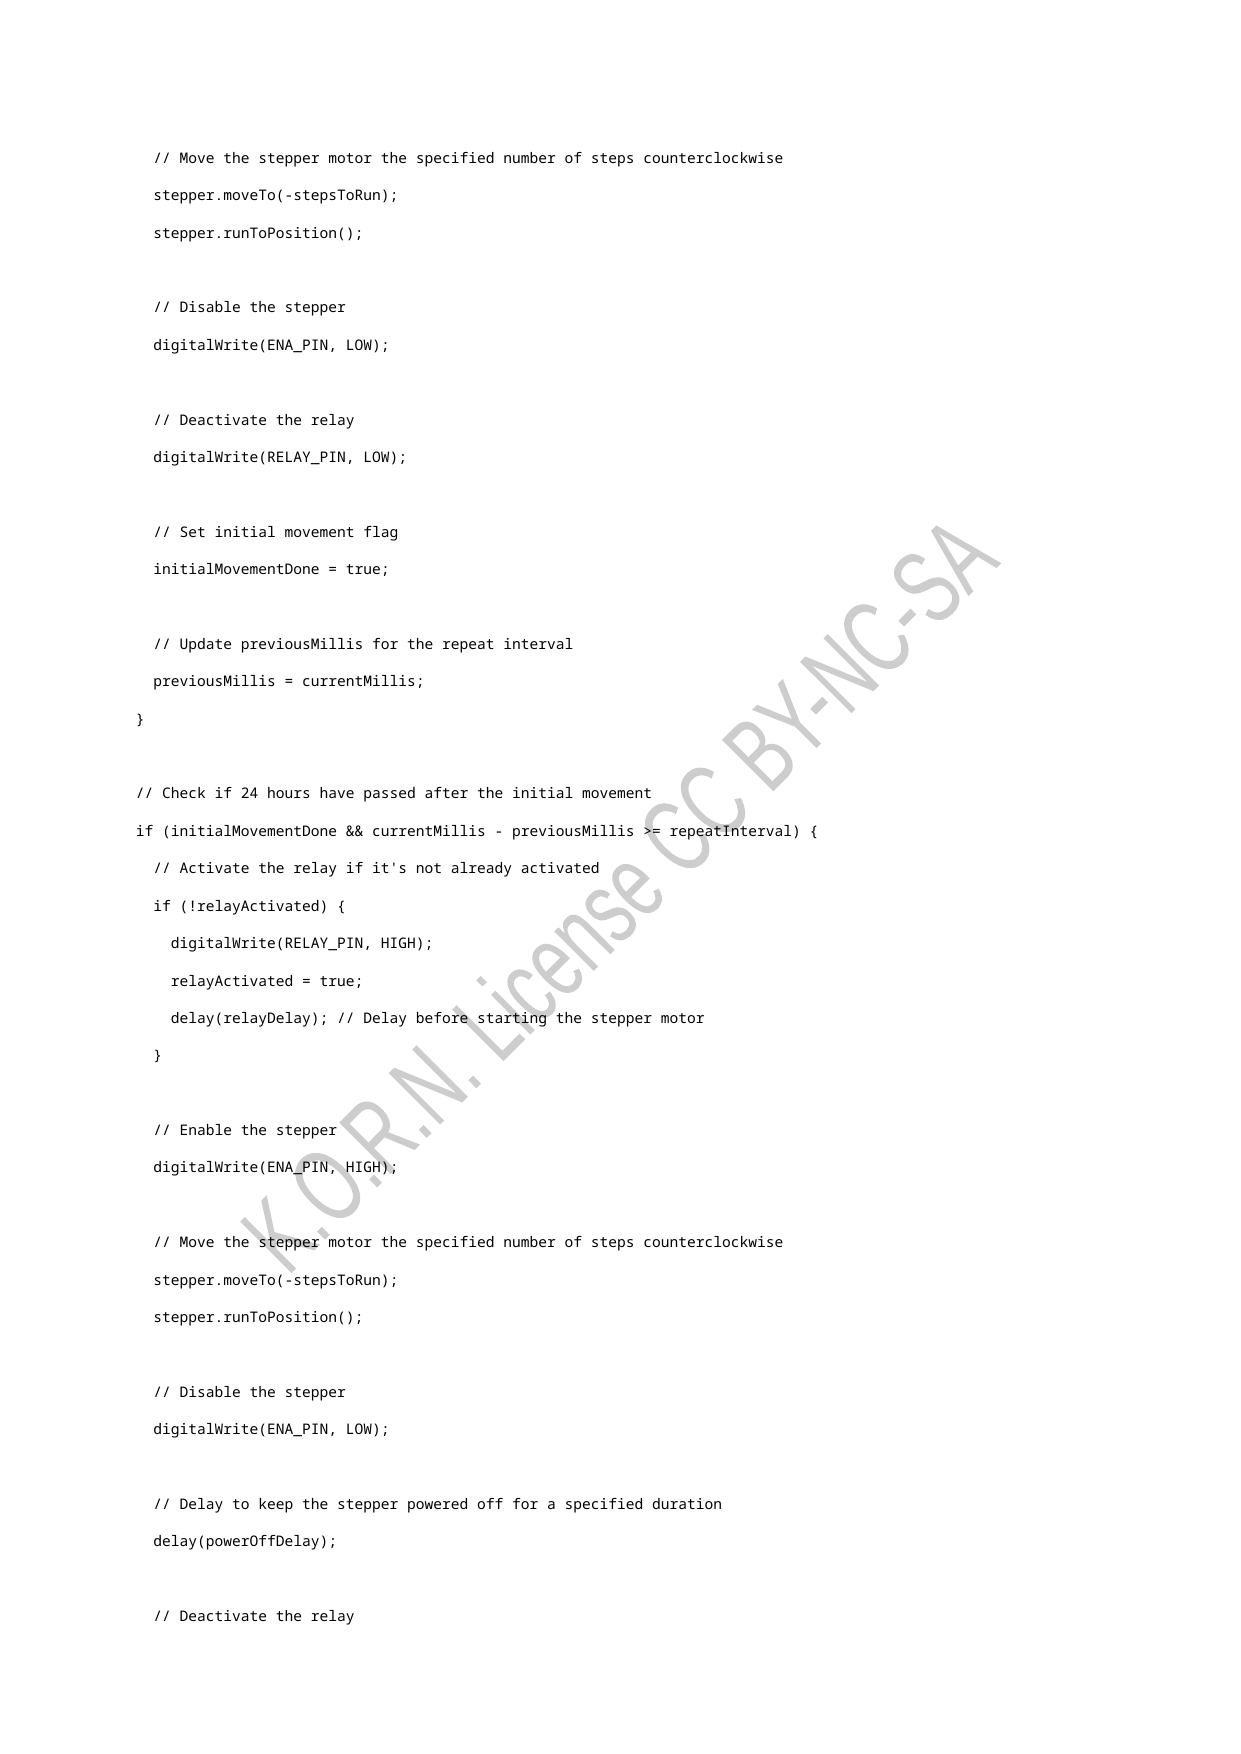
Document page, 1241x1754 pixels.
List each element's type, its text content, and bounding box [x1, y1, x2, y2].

text delay(relayDelay); // Delay before starting the stepper motor [514, 1008, 1122, 1028]
text [389, 1120, 1122, 1140]
text [963, 559, 1122, 579]
text [418, 1045, 1122, 1065]
text digitalWrite(ENA_PIN, HIGH); [332, 1157, 1122, 1177]
text digitalWrite(ENA_PIN, LOW); [118, 334, 1122, 354]
text previousMillis = currentMillis; [118, 671, 828, 691]
text [569, 933, 608, 953]
text // Move the stepper motor the specified number of steps counterclockwise [118, 1232, 269, 1252]
text // Move the stepper motor the specified number of steps counterclockwise [277, 1232, 1122, 1252]
text [902, 559, 958, 579]
text digitalWrite(ENA_PIN, HIGH); [118, 1157, 302, 1177]
text digitalWrite(RELAY_PIN, HIGH); [118, 933, 574, 953]
text initialMovementDone = true; [118, 559, 900, 579]
text [905, 634, 1122, 654]
text if (!relayActivated) { [118, 896, 590, 915]
text if (initialMovementDone && currentMillis - previousMillis >= repeatInterval) { [653, 821, 1122, 841]
text // Delay to keep the stepper powered off for a specified duration [118, 1494, 1122, 1514]
text digitalWrite(RELAY_PIN, LOW); [118, 447, 1122, 467]
text stepper.runToPosition(); [118, 222, 1122, 242]
text [795, 708, 1122, 728]
text stepper.moveTo(-stepsToRun); [118, 1269, 1122, 1289]
text [351, 1120, 382, 1140]
text delay(relayDelay); // Delay before starting the stepper motor [461, 1008, 522, 1028]
text [593, 896, 1122, 915]
text relayActivated = true; [118, 970, 514, 990]
text // Move the stepper motor the specified number of steps counterclockwise [118, 148, 1122, 167]
text [599, 933, 1122, 953]
text } [118, 708, 795, 728]
text [578, 970, 1122, 990]
text // Disable the stepper [118, 297, 1122, 317]
text delay(relayDelay); // Delay before starting the stepper motor [118, 1008, 469, 1028]
text // Activate the relay if it's not already activated [118, 858, 1122, 878]
text if (initialMovementDone && currentMillis - previousMillis >= repeatInterval) { [118, 821, 650, 841]
text // Update previousMillis for the repeat interval [118, 634, 838, 654]
text // Deactivate the relay [118, 1606, 1122, 1626]
text [514, 970, 556, 990]
text stepper.moveTo(-stepsToRun); [118, 185, 1122, 205]
text [819, 671, 870, 691]
text // Deactivate the relay [118, 409, 1122, 429]
text // Set initial movement flag [118, 522, 1122, 541]
text } [118, 1045, 426, 1065]
text [866, 671, 1122, 691]
text stepper.runToPosition(); [118, 1307, 1122, 1327]
text // Disable the stepper [118, 1382, 1122, 1402]
text digitalWrite(ENA_PIN, HIGH); [303, 1161, 342, 1177]
text delay(powerOffDelay); [118, 1531, 1122, 1551]
text // Enable the stepper [118, 1120, 355, 1140]
text [689, 783, 1122, 803]
text digitalWrite(ENA_PIN, LOW); [118, 1419, 1122, 1439]
text // Check if 24 hours have passed after the initial movement [118, 783, 685, 803]
